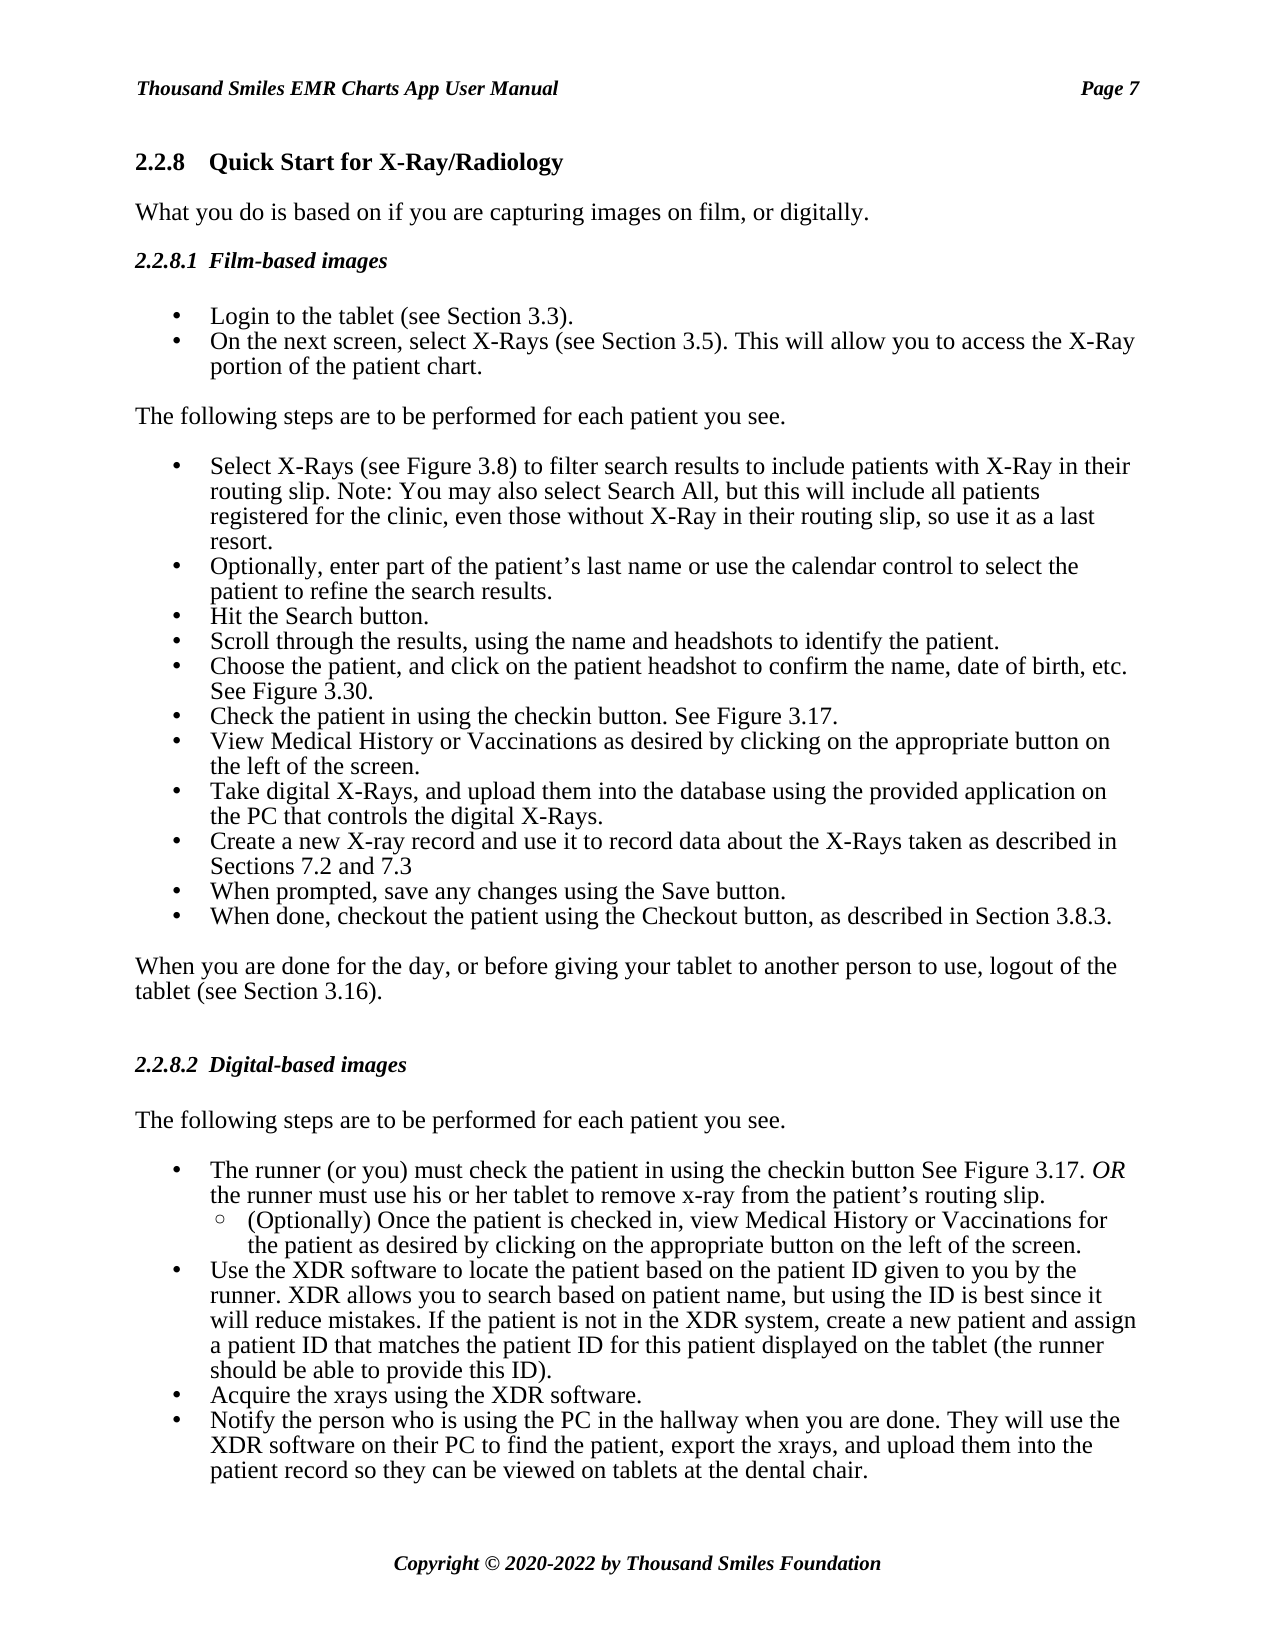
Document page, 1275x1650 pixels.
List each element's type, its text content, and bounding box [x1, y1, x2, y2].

list On the next screen, select X-Rays (see Section 3.5). This will allow you to access the X-Ray portion of the patient chart. [172, 329, 1140, 379]
list Use the XDR software to locate the patient based on the patient ID given to you by the runner. XDR allows you to search based on patient name, but using the ID is best since it will reduce mistakes. If the patient is not in the XDR system, create a new patient and assign a patient ID that matches the patient ID for this patient displayed on the tablet (the runner should be able to provide this ID). [172, 1258, 1140, 1383]
list Take digital X-Rays, and upload them into the database using the provided application on the PC that controls the digital X-Rays. [172, 779, 1140, 829]
list Notify the person who is using the PC in the hallway when you are done. They will use the XDR software on their PC to find the patient, export the xrays, and upload them into the patient record so they can be viewed on tablets at the dental chair. [172, 1408, 1140, 1483]
text When you are done for the day, or before giving your tablet to another person to use, logout of the tablet (see Section 3.16). [135, 954, 1140, 1004]
text The following steps are to be performed for each patient you see. [135, 1108, 1140, 1133]
list Choose the patient, and click on the patient headshot to confirm the name, date of birth, etc. See Figure 3.30. [172, 654, 1140, 704]
subtitle Quick Start for X-Ray/Radiology [135, 150, 1140, 175]
list Scroll through the results, using the name and headshots to identify the patient. [172, 629, 1140, 654]
subtitle Digital-based images [135, 1054, 1140, 1077]
subtitle Film-based images [135, 250, 1140, 273]
text The following steps are to be performed for each patient you see. [135, 404, 1140, 429]
list Select X-Rays (see Figure 3.8) to filter search results to include patients with X-Ray in their routing slip. Note: You may also select Search All, but this will include all patients registered for the clinic, even those without X-Ray in their routing slip, so use it as a last resort. [172, 454, 1140, 554]
list Optionally, enter part of the patient’s last name or use the calendar control to select the patient to refine the search results. [172, 554, 1140, 604]
list When prompted, save any changes using the Save button. [172, 879, 1140, 904]
text What you do is based on if you are capturing images on film, or digitally. [135, 200, 1140, 225]
list Login to the tablet (see Section 3.3). [172, 304, 1140, 329]
list Acquire the xrays using the XDR software. [172, 1383, 1140, 1408]
list View Medical History or Vaccinations as desired by clicking on the appropriate button on the left of the screen. [172, 729, 1140, 779]
list Create a new X-ray record and use it to record data about the X-Rays taken as described in Sections 7.2 and 7.3 [172, 829, 1140, 879]
list Check the patient in using the checkin button. See Figure 3.17. [172, 704, 1140, 729]
list When done, checkout the patient using the Checkout button, as described in Section 3.8.3. [172, 904, 1140, 929]
list Hit the Search button. [172, 604, 1140, 629]
list (Optionally) Once the patient is checked in, view Medical History or Vaccinations for the patient as desired by clicking on the appropriate button on the left of the screen. [210, 1208, 1140, 1258]
list The runner (or you) must check the patient in using the checkin button See Figure 3.17. OR the runner must use his or her tablet to remove x-ray from the patient’s routing slip. [172, 1158, 1140, 1208]
